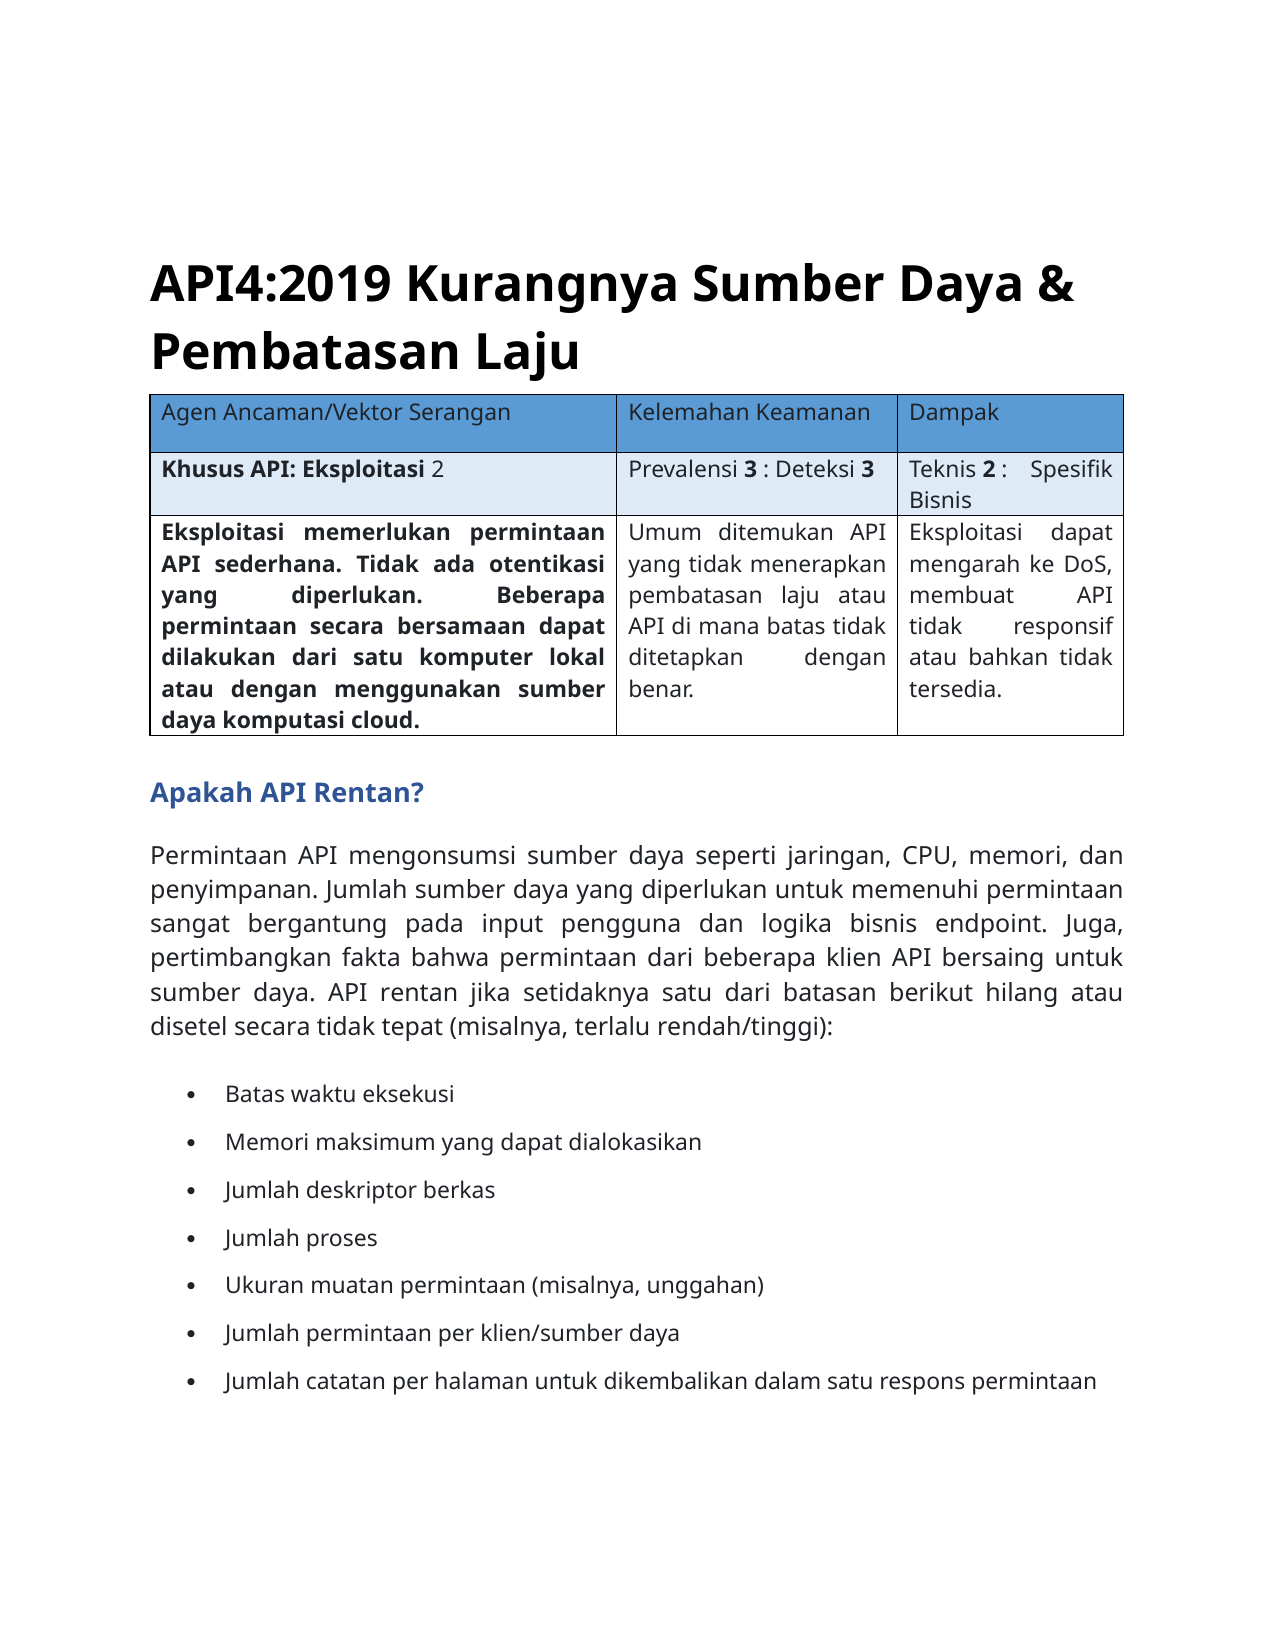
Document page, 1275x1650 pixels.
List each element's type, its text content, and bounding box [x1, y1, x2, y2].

table_header Agen Ancaman/Vektor Serangan [151, 395, 616, 452]
list Jumlah catatan per halaman untuk dikembalikan dalam satu respons permintaan [187, 1365, 1125, 1396]
table_cell Umum ditemukan API yang tidak menerapkan pembatasan laju atau API di mana batas tidak ditetapkan dengan benar. [617, 516, 897, 735]
table_cell Eksploitasi memerlukan permintaan API sederhana. Tidak ada otentikasi yang diperlukan. Beberapa permintaan secara bersamaan dapat dilakukan dari satu komputer lokal atau dengan menggunakan sumber daya komputasi cloud. [151, 516, 616, 735]
list Jumlah deskriptor berkas [187, 1173, 1125, 1205]
table_cell Eksploitasi dapat mengarah ke DoS, membuat API tidak responsif atau bahkan tidak tersedia. [898, 516, 1123, 735]
subtitle API4:2019 Kurangnya Sumber Daya & Pembatasan Laju [150, 248, 1125, 384]
list Batas waktu eksekusi [187, 1078, 1125, 1109]
list Jumlah proses [187, 1221, 1125, 1253]
list Ukuran muatan permintaan (misalnya, unggahan) [187, 1269, 1125, 1301]
subtitle Apakah API Rentan? [150, 773, 1125, 810]
table_cell Teknis 2 : Spesifik Bisnis [898, 453, 1123, 515]
table_header Kelemahan Keamanan [617, 395, 897, 452]
list Memori maksimum yang dapat dialokasikan [187, 1126, 1125, 1157]
table_header Dampak [898, 395, 1123, 452]
list Jumlah permintaan per klien/sumber daya [187, 1317, 1125, 1348]
table_cell Khusus API: Eksploitasi 2 [151, 453, 616, 515]
text Permintaan API mengonsumsi sumber daya seperti jaringan, CPU, memori, dan penyimpanan. Jumlah sumber daya yang diperlukan untuk memenuhi permintaan sangat bergantung pada input pengguna dan logika bisnis endpoint. Juga, pertimbangkan fakta bahwa permintaan dari beberapa klien API bersaing untuk sumber daya. API rentan jika setidaknya satu dari batasan berikut hilang atau disetel secara tidak tepat (misalnya, terlalu rendah/tinggi): [150, 838, 1125, 1042]
table_cell Prevalensi 3 : Deteksi 3 [617, 453, 897, 515]
